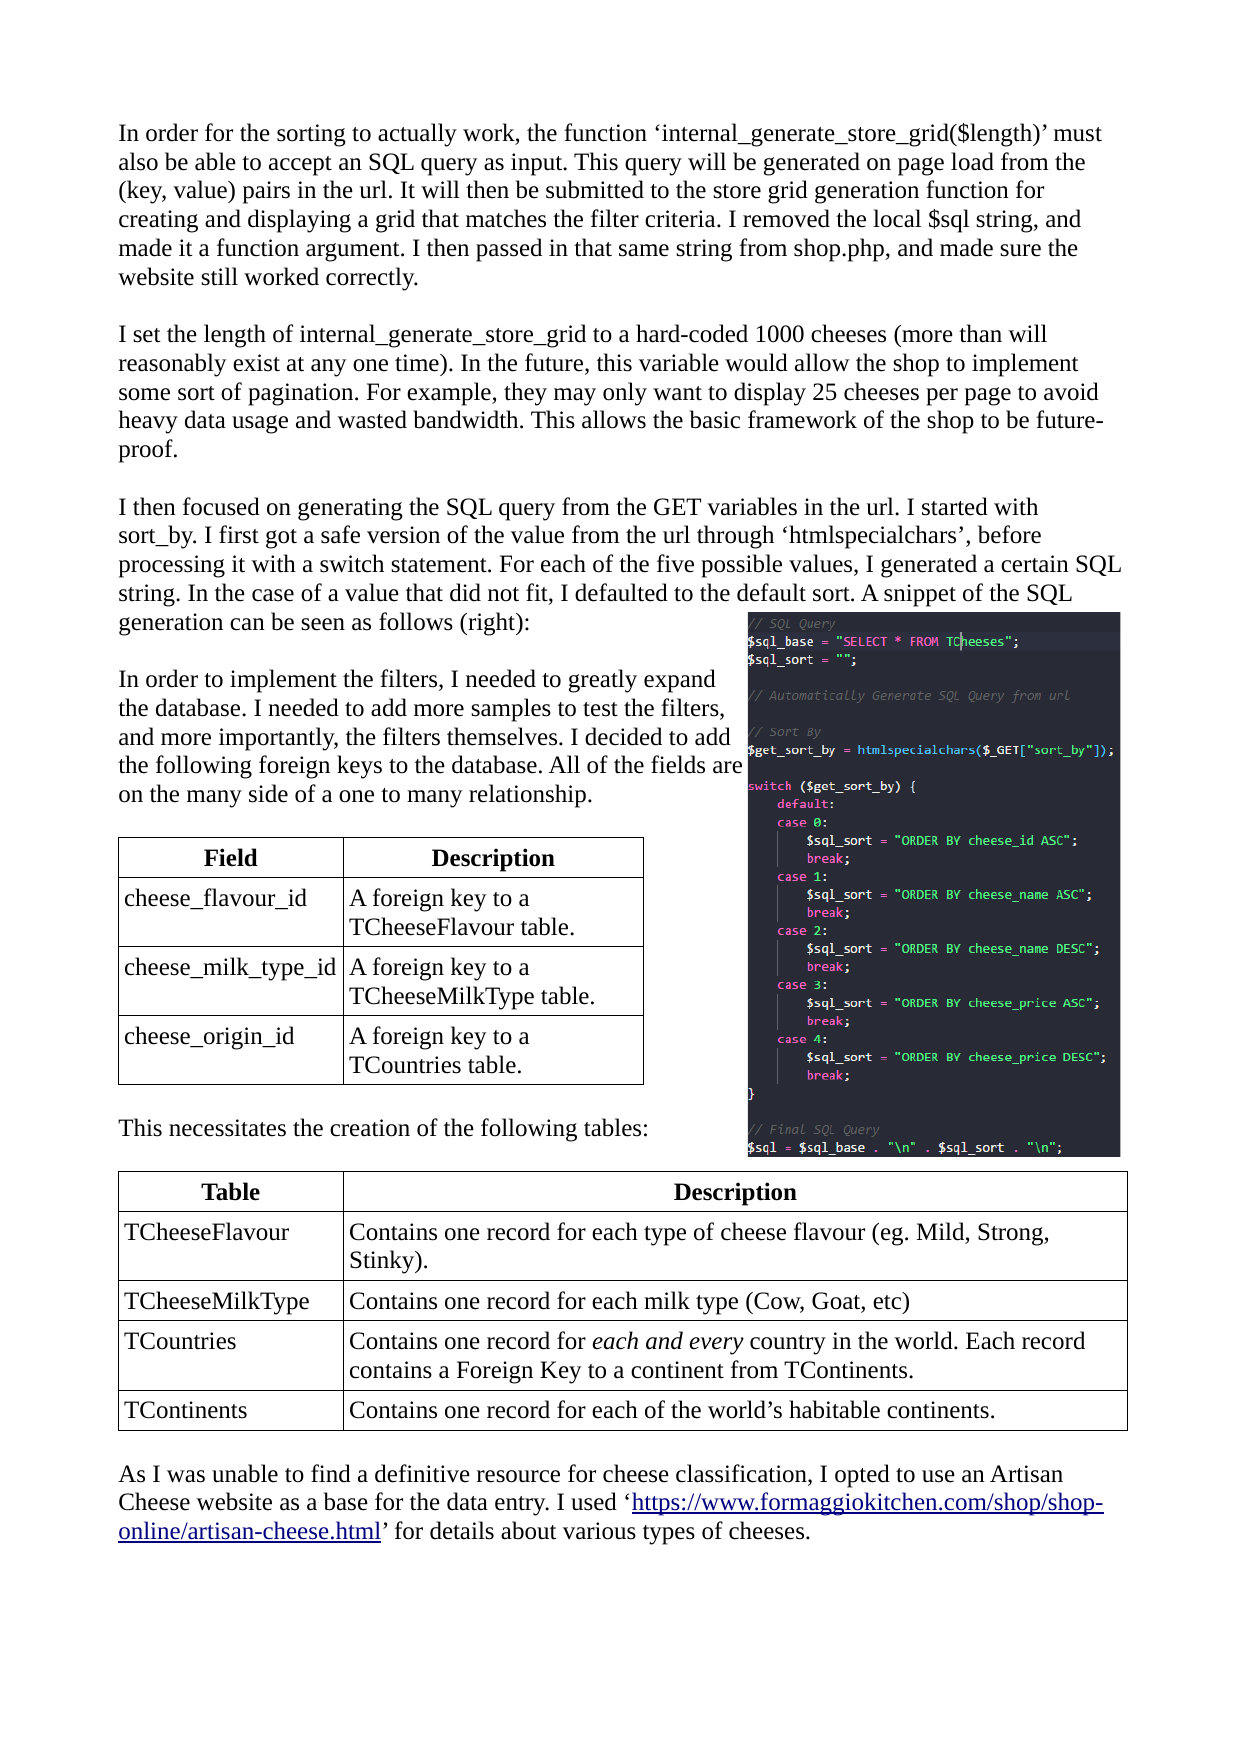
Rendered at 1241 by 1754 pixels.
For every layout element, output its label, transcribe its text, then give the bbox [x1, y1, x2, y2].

table_header Description [344, 1172, 1127, 1211]
text I set the length of internal_generate_store_grid to a hard-coded 1000 cheeses (more than will reasonably exist at any one time). In the future, this variable would allow the shop to implement some sort of pagination. For example, they may only want to display 25 cheeses per page to avoid heavy data usage and wasted bandwidth. This allows the basic framework of the shop to be future-proof. [118, 319, 1122, 463]
table_cell cheese_origin_id [119, 1016, 343, 1084]
table_cell TContinents [119, 1391, 343, 1430]
text In order to implement the filters, I needed to greatly expand the database. I needed to add more samples to test the filters, and more importantly, the filters themselves. I decided to add the following foreign keys to the database. All of the fields are on the many side of a one to many relationship. [118, 664, 747, 808]
text In order for the sorting to actually work, the function ‘internal_generate_store_grid($length)’ must also be able to accept an SQL query as input. This query will be generated on page load from the (key, value) pairs in the url. It will then be submitted to the store grid generation function for creating and displaying a grid that matches the filter criteria. I removed the local $sql string, and made it a function argument. I then passed in that same string from shop.php, and made sure the website still worked correctly. [118, 118, 1122, 291]
table_cell Contains one record for each of the world’s habitable continents. [344, 1391, 1127, 1430]
picture [747, 612, 1121, 1157]
table_header Table [119, 1172, 343, 1211]
table_cell TCheeseFlavour [119, 1212, 343, 1280]
table_cell A foreign key to a TCountries table. [344, 1016, 643, 1084]
table_cell Contains one record for each milk type (Cow, Goat, etc) [344, 1281, 1127, 1320]
text This necessitates the creation of the following tables: [118, 1113, 747, 1142]
table_header Description [344, 838, 643, 877]
table_cell Contains one record for each and every country in the world. Each record contains a Foreign Key to a continent from TContinents. [344, 1321, 1127, 1389]
table_cell Contains one record for each type of cheese flavour (eg. Mild, Strong, Stinky). [344, 1212, 1127, 1280]
table_cell TCountries [119, 1321, 343, 1389]
table_cell TCheeseMilkType [119, 1281, 343, 1320]
table_cell cheese_flavour_id [119, 878, 343, 946]
table_cell cheese_milk_type_id [119, 947, 343, 1015]
table_cell A foreign key to a TCheeseMilkType table. [344, 947, 643, 1015]
text As I was unable to find a definitive resource for cheese classification, I opted to use an Artisan Cheese website as a base for the data entry. I used ‘https://www.formaggiokitchen.com/shop/shop-online/artisan-cheese.html’ for details about various types of cheeses. [118, 1459, 1122, 1545]
table_cell A foreign key to a TCheeseFlavour table. [344, 878, 643, 946]
text I then focused on generating the SQL query from the GET variables in the url. I started with sort_by. I first got a safe version of the value from the url through ‘htmlspecialchars’, before processing it with a switch statement. For each of the five possible values, I generated a certain SQL string. In the case of a value that did not fit, I defaulted to the default sort. A snippet of the SQL generation can be seen as follows (right): [118, 492, 1122, 636]
table_header Field [119, 838, 343, 877]
